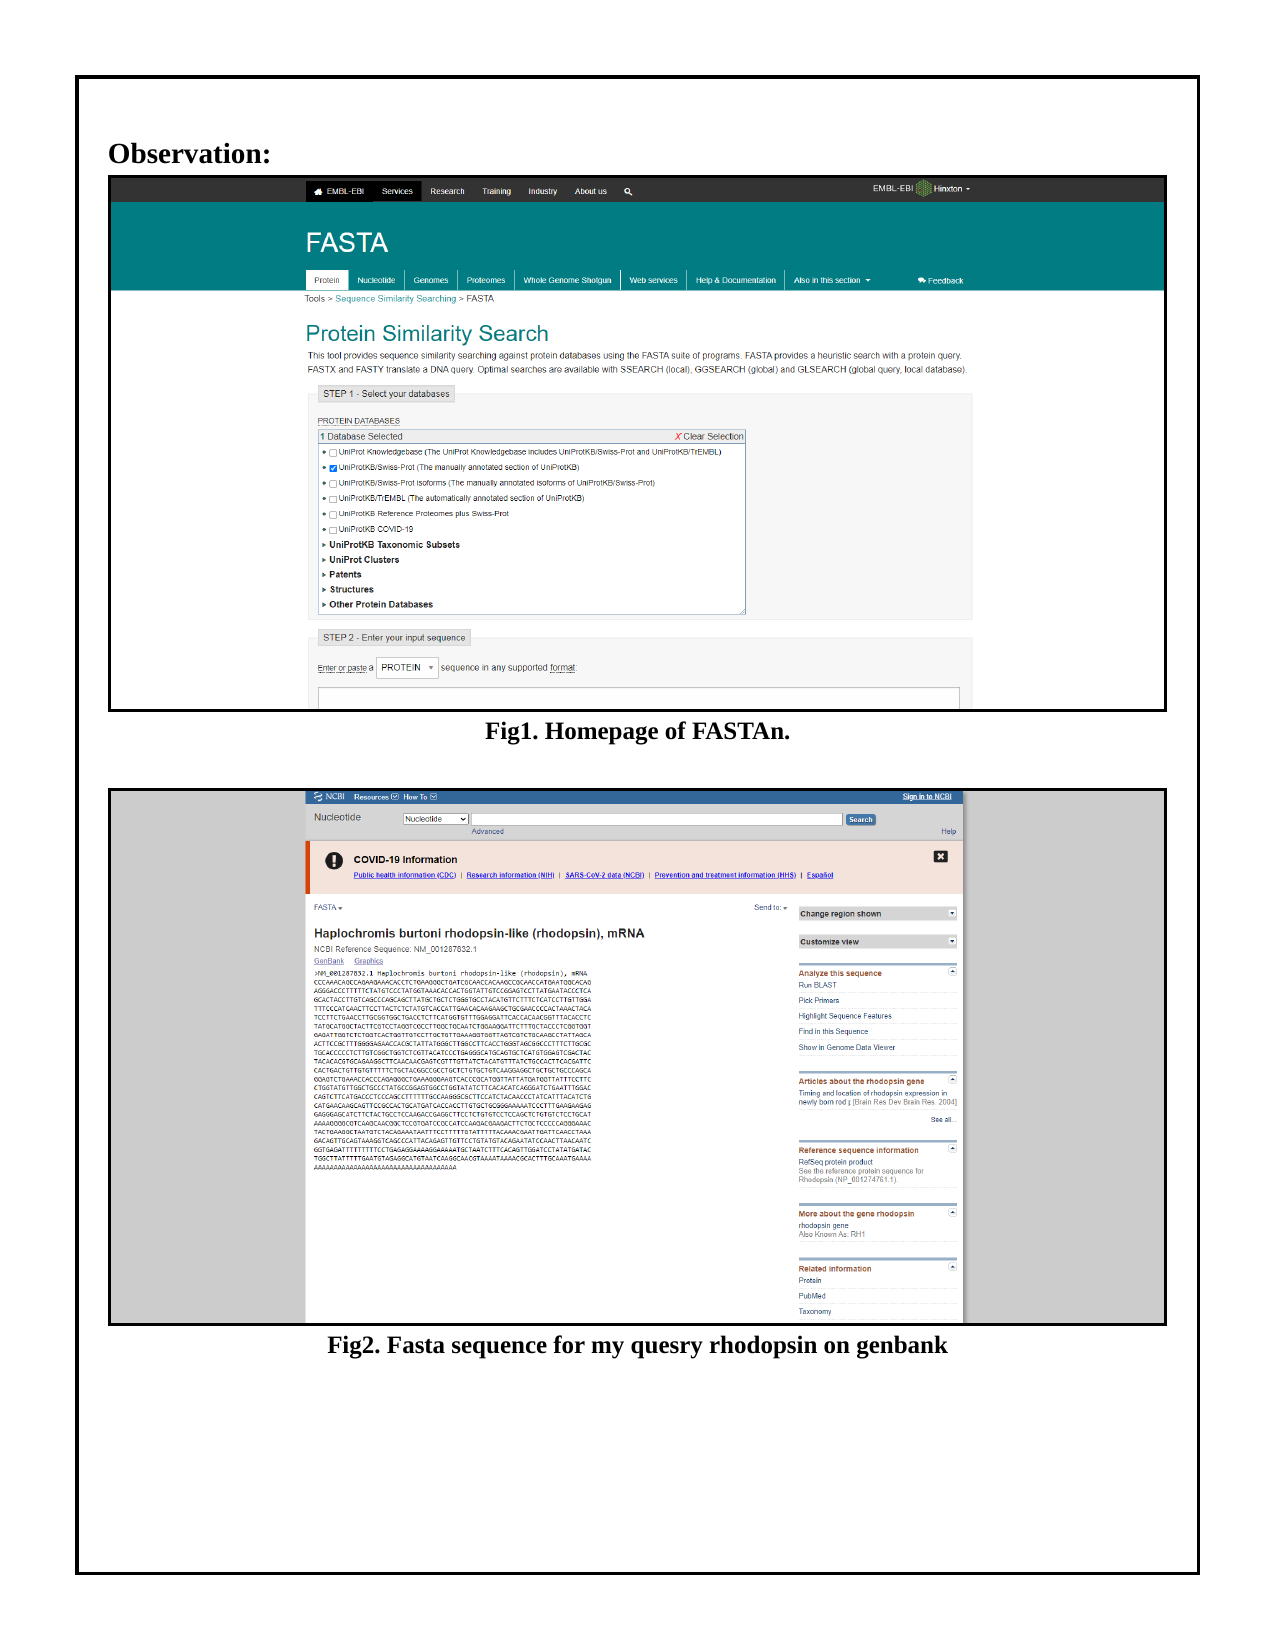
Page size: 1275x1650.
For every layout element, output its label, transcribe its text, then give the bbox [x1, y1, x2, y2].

text Fig2. Fasta sequence for my quesry rhodopsin on genbank [108, 1326, 1167, 1359]
text Fig1. Homepage of FASTAn. [108, 712, 1167, 745]
text Observation: [108, 136, 1167, 170]
